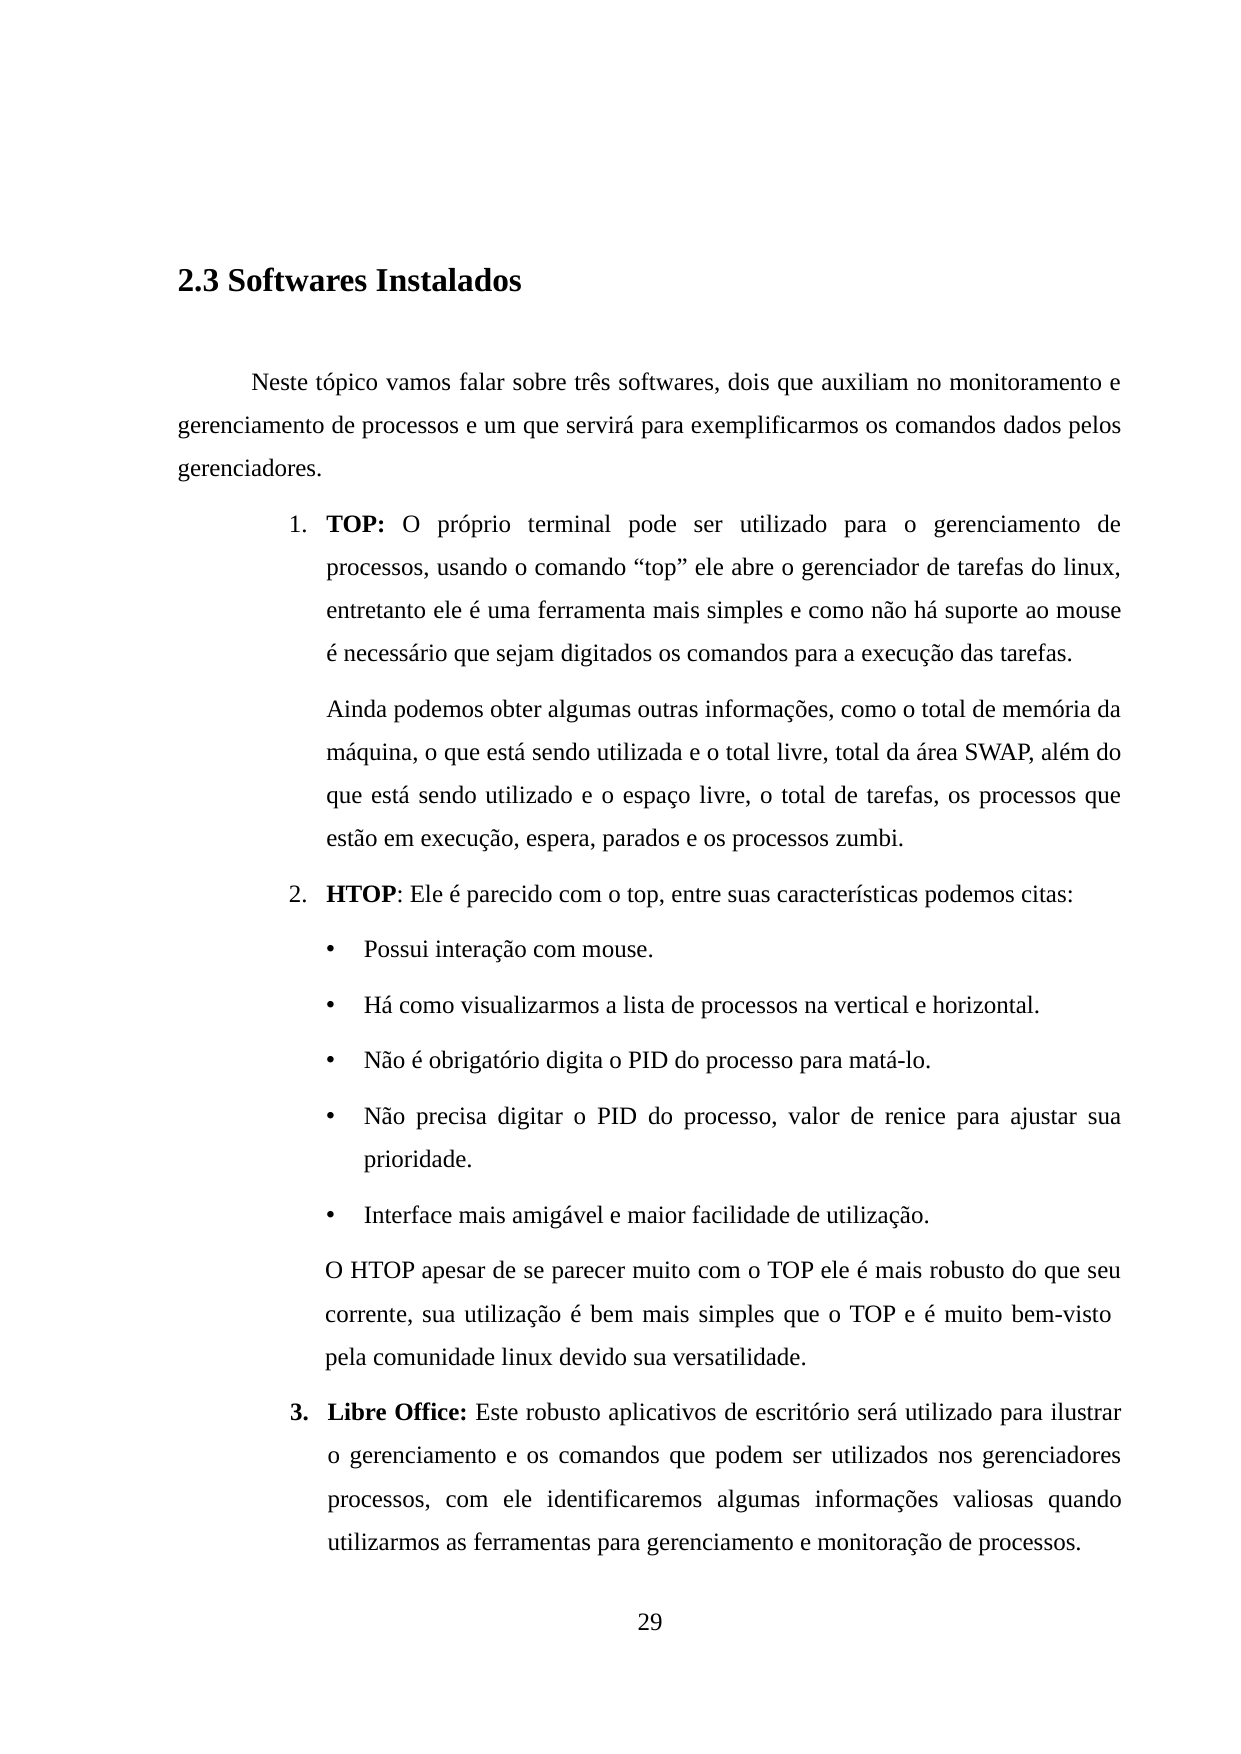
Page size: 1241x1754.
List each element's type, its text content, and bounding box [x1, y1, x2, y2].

list Ainda podemos obter algumas outras informações, como o total de memória da máquina, o que está sendo utilizada e o total livre, total da área SWAP, além do que está sendo utilizado e o espaço livre, o total de tarefas, os processos que estão em execução, espera, parados e os processos zumbi. [288, 694, 1122, 852]
list Há como visualizarmos a lista de processos na vertical e horizontal. [326, 990, 1122, 1019]
list Não precisa digitar o PID do processo, valor de renice para ajustar sua prioridade. [326, 1101, 1122, 1173]
list TOP: O próprio terminal pode ser utilizado para o gerenciamento de processos, usando o comando “top” ele abre o gerenciador de tarefas do linux, entretanto ele é uma ferramenta mais simples e como não há suporte ao mouse é necessário que sejam digitados os comandos para a execução das tarefas. [288, 509, 1122, 667]
list Possui interação com mouse. [326, 934, 1122, 963]
list HTOP: Ele é parecido com o top, entre suas características podemos citas: [288, 879, 1122, 907]
list Interface mais amigável e maior facilidade de utilização. [326, 1200, 1122, 1229]
subtitle 2.3 Softwares Instalados [177, 260, 1122, 299]
list Libre Office: Este robusto aplicativos de escritório será utilizado para ilustrar o gerenciamento e os comandos que podem ser utilizados nos gerenciadores processos, com ele identificaremos algumas informações valiosas quando utilizarmos as ferramentas para gerenciamento e monitoração de processos. [290, 1397, 1122, 1556]
list Não é obrigatório digita o PID do processo para matá-lo. [326, 1046, 1122, 1074]
text O HTOP apesar de se parecer muito com o TOP ele é mais robusto do que seu corrente, sua utilização é bem mais simples que o TOP e é muito bem-visto pela comunidade linux devido sua versatilidade. [177, 1256, 1122, 1371]
text Neste tópico vamos falar sobre três softwares, dois que auxiliam no monitoramento e gerenciamento de processos e um que servirá para exemplificarmos os comandos dados pelos gerenciadores. [177, 367, 1122, 482]
